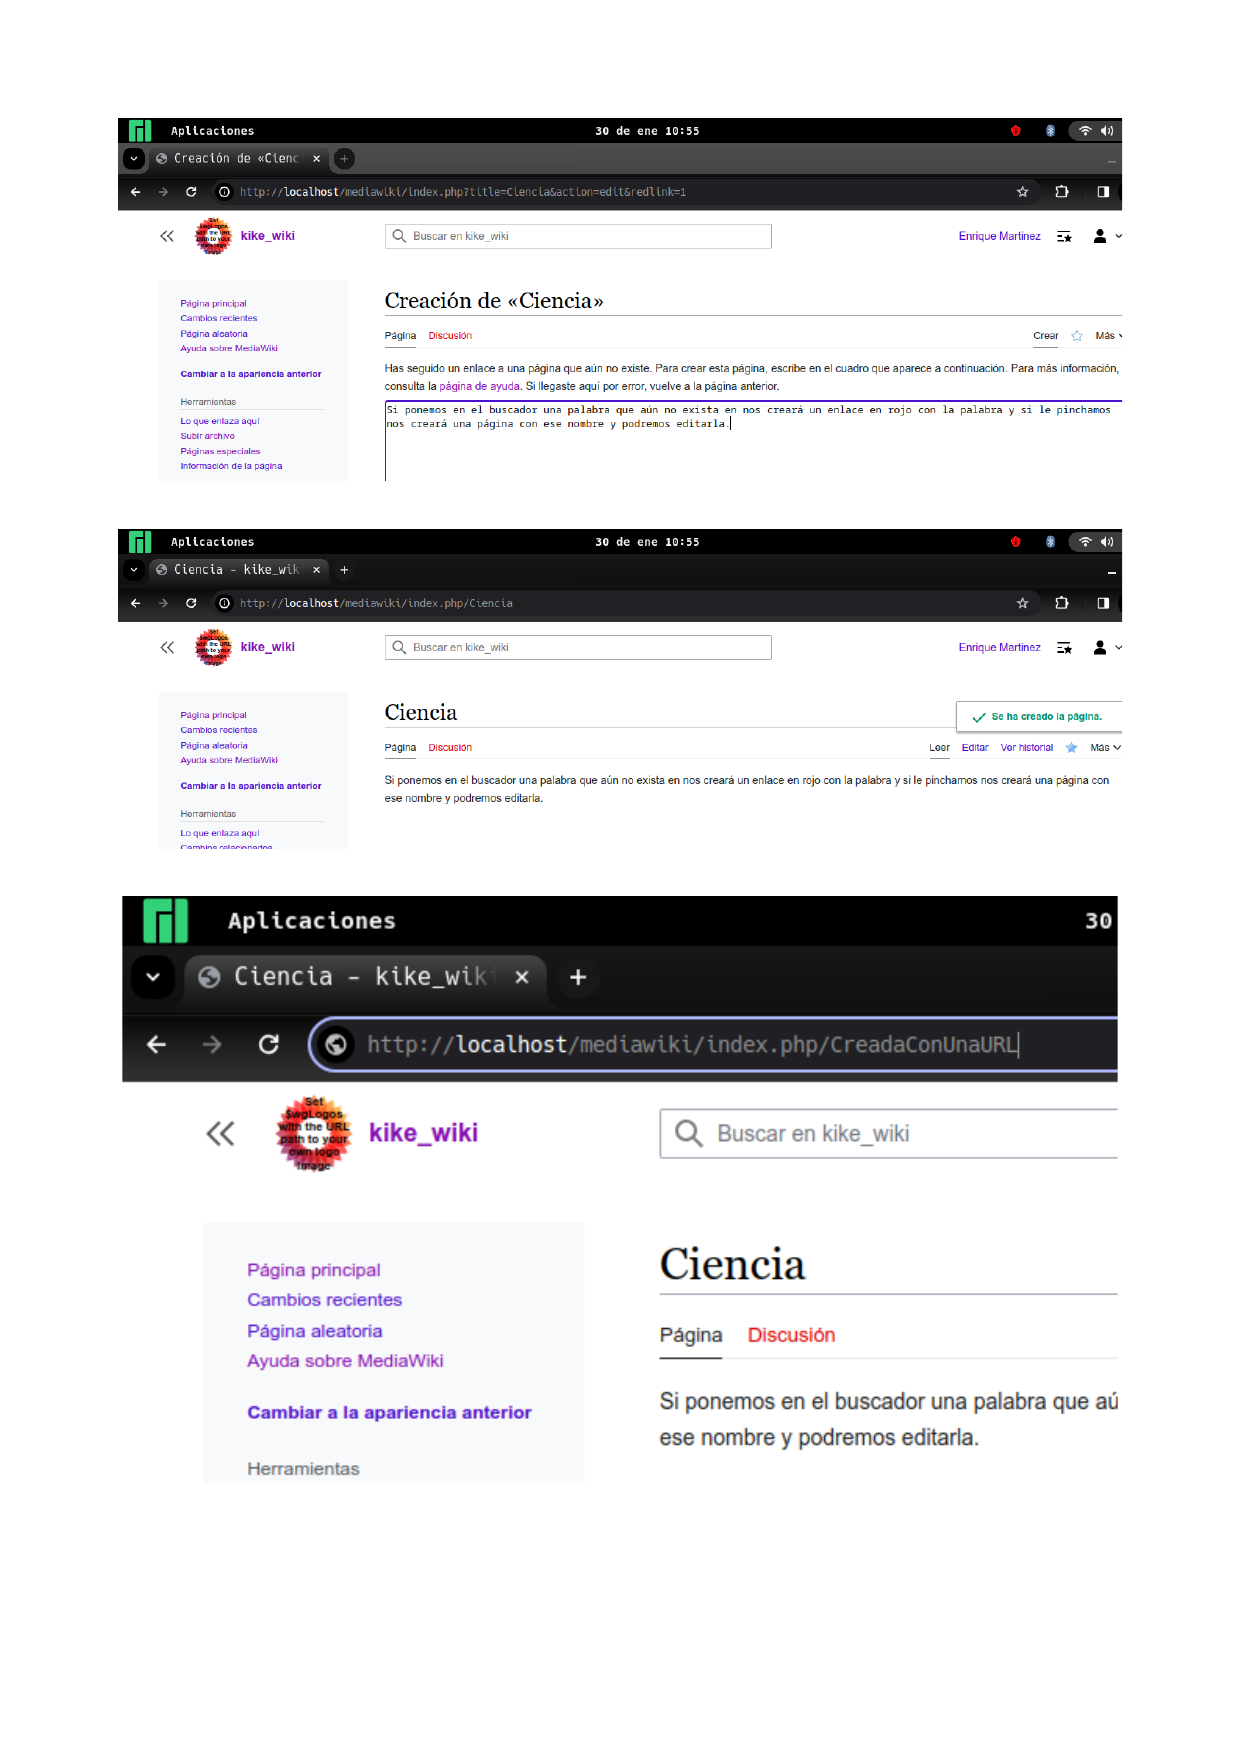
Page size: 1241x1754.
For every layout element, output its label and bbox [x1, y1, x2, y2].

picture [122, 896, 1118, 1483]
picture [118, 529, 1123, 849]
picture [118, 118, 1123, 481]
